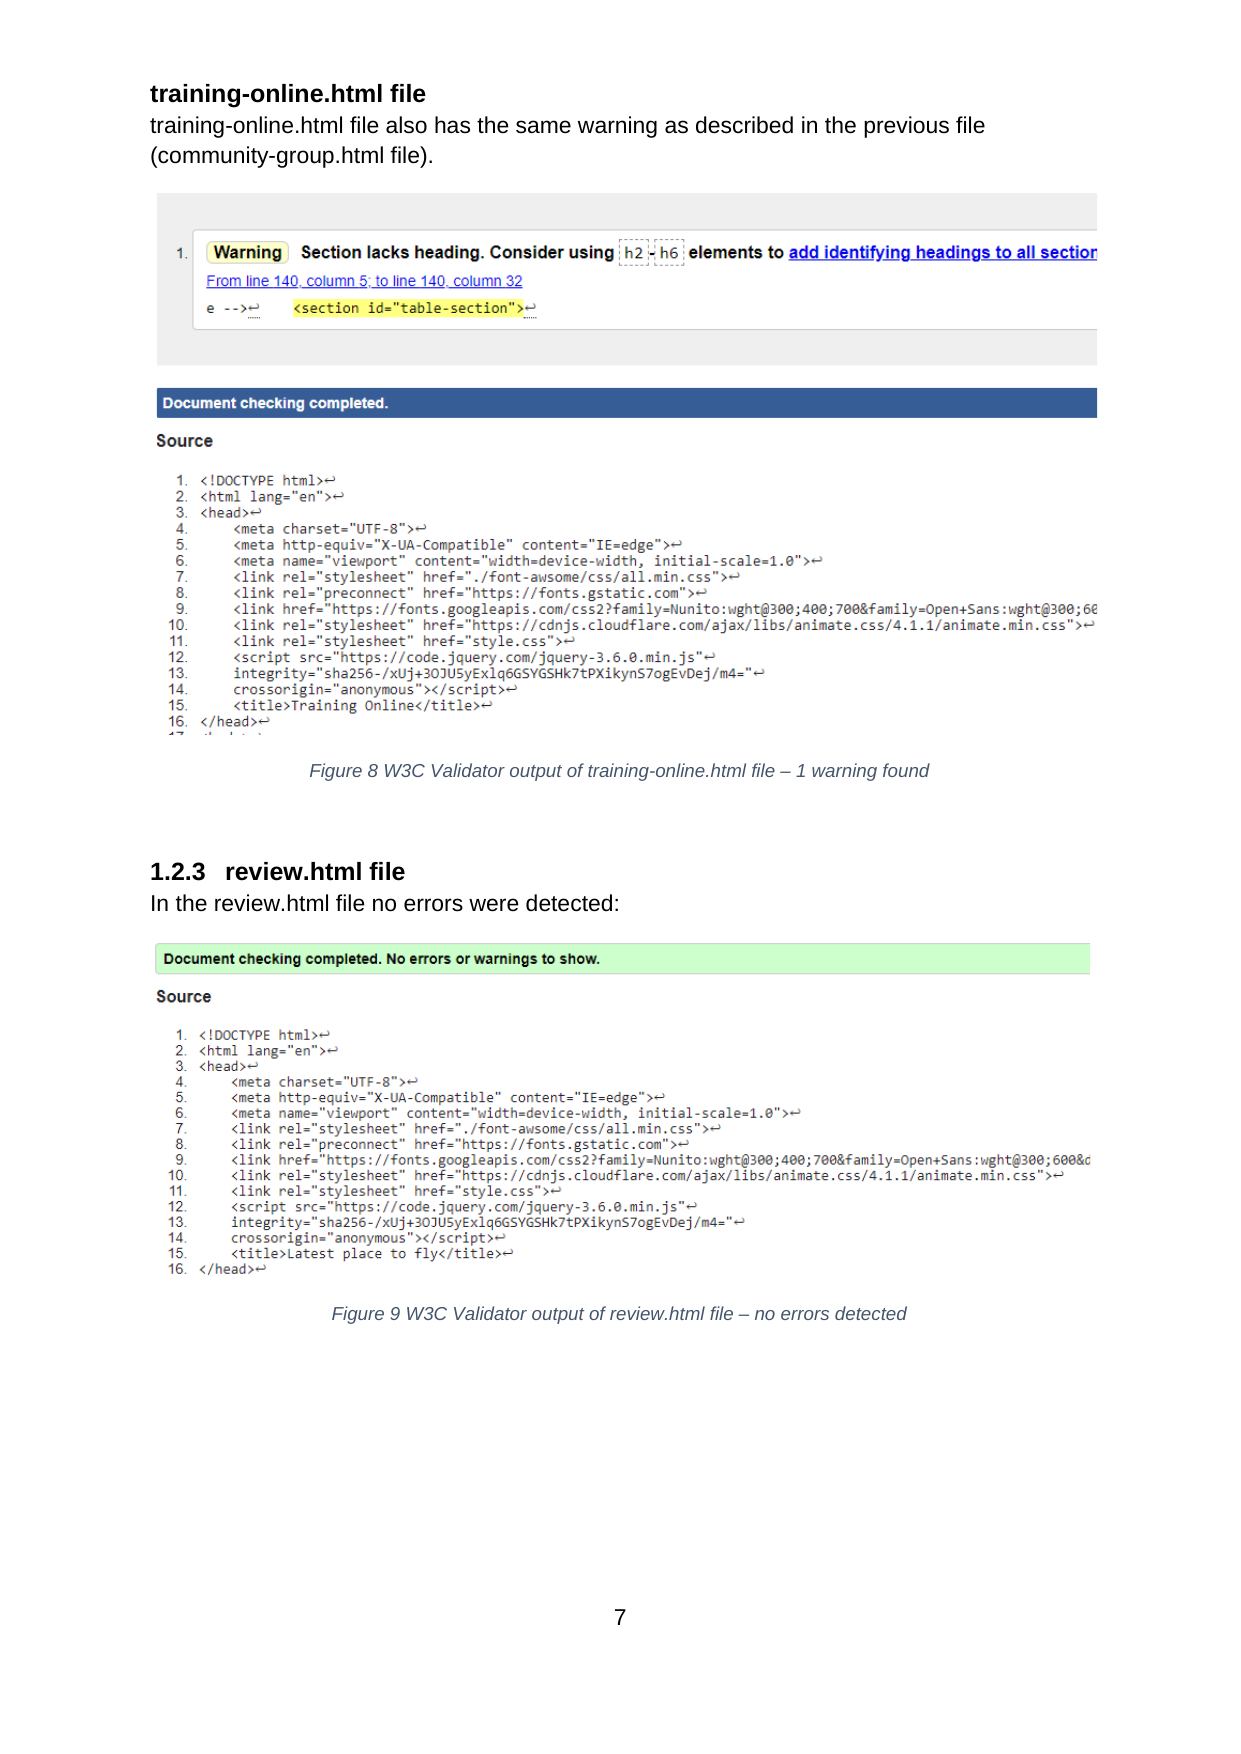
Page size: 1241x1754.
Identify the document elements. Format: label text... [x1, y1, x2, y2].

text Figure 8 W3C Validator output of training-online.html file – 1 warning found [150, 759, 1090, 781]
subtitle review.html file [150, 857, 1090, 886]
subtitle training-online.html file [150, 79, 1090, 108]
text Figure 9 W3C Validator output of review.html file – no errors detected [150, 1303, 1090, 1325]
text training-online.html file also has the same warning as described in the previous file (community-group.html file). [150, 112, 1090, 169]
text In the review.html file no errors were detected: [150, 890, 1090, 916]
